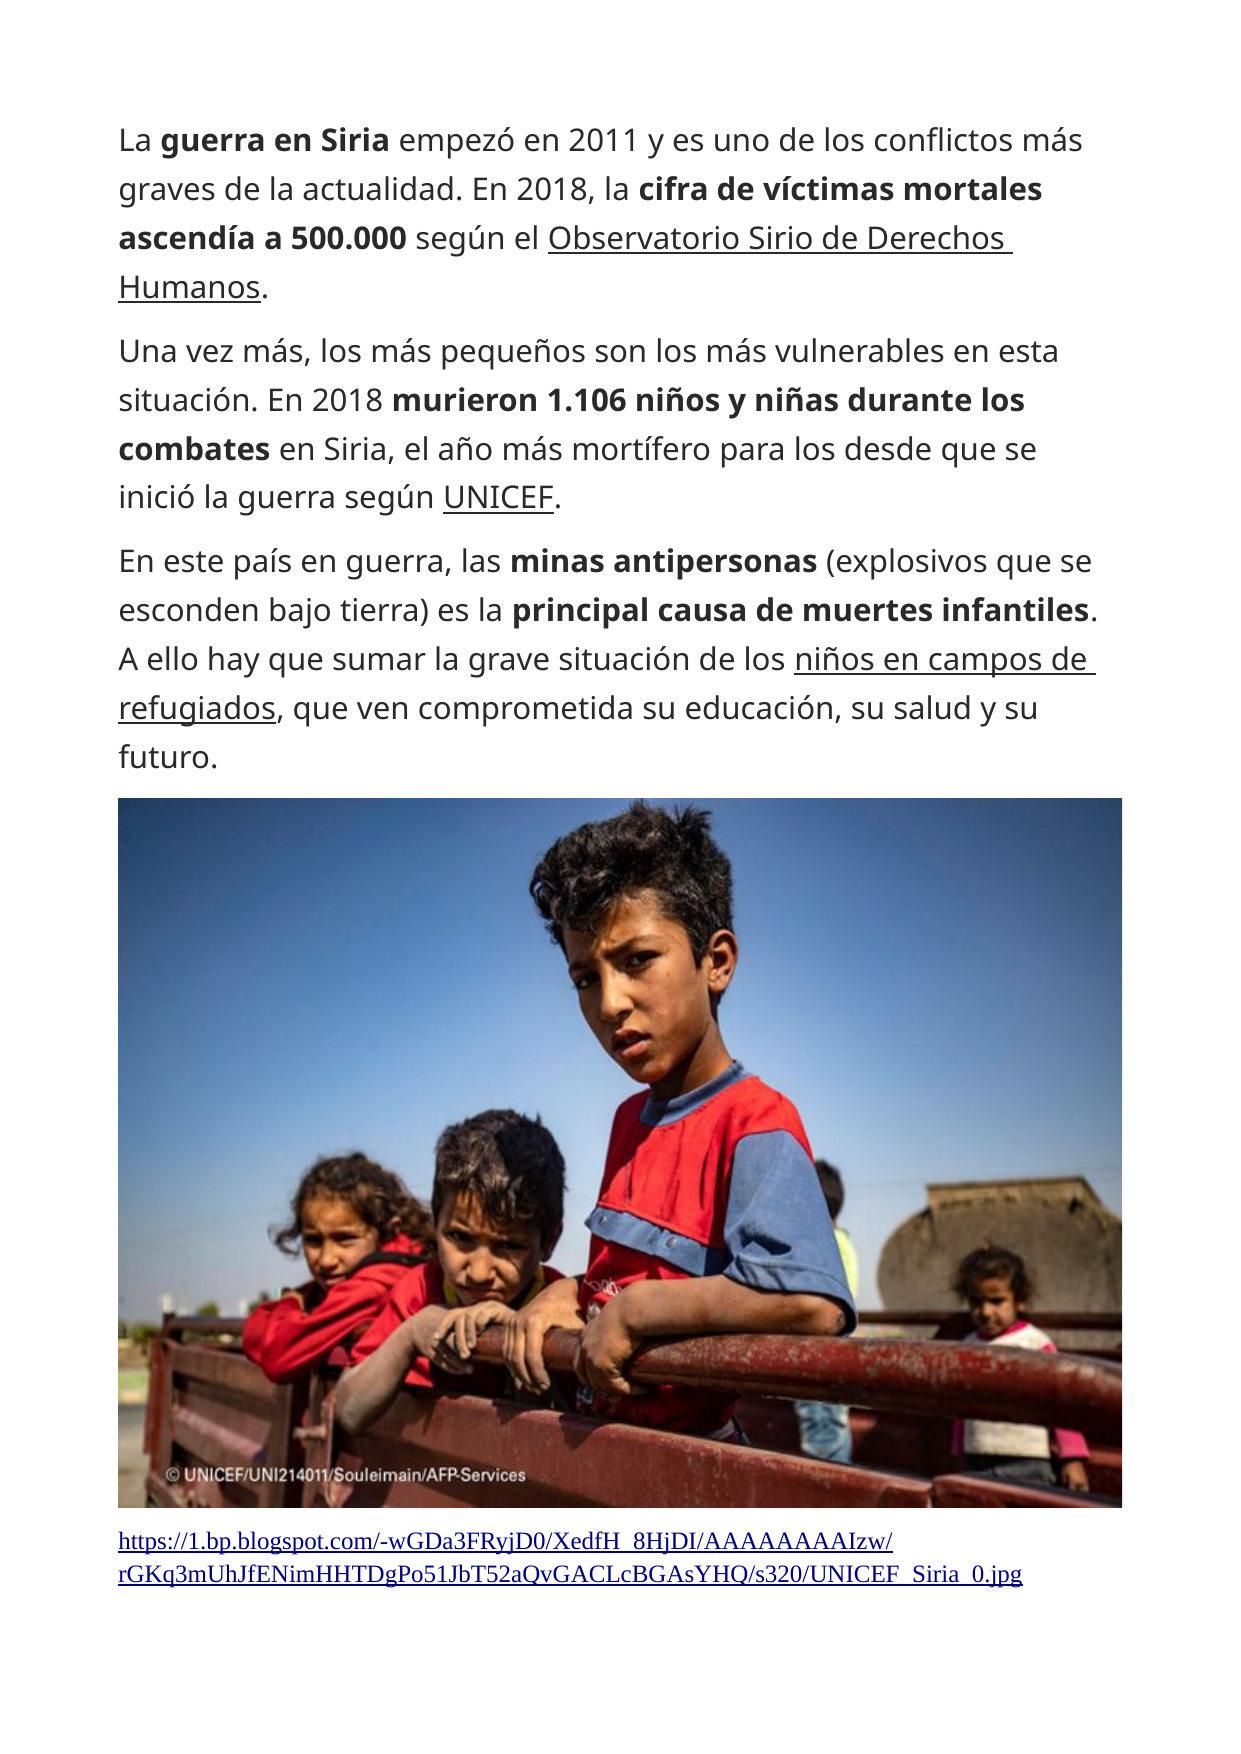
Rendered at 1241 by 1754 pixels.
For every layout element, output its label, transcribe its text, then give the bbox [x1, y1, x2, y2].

text Una vez más, los más pequeños son los más vulnerables en esta situación. En 2018 murieron 1.106 niños y niñas durante los combates en Siria, el año más mortífero para los desde que se inició la guerra según UNICEF. [118, 328, 1122, 518]
text En este país en guerra, las minas antipersonas (explosivos que se esconden bajo tierra) es la principal causa de muertes infantiles. A ello hay que sumar la grave situación de los niños en campos de refugiados, que ven comprometida su educación, su salud y su futuro. [118, 539, 1122, 777]
picture [118, 798, 1123, 1508]
text https://1.bp.blogspot.com/-wGDa3FRyjD0/XedfH_8HjDI/AAAAAAAAIzw/rGKq3mUhJfENimHHTDgPo51JbT52aQvGACLcBGAsYHQ/s320/UNICEF_Siria_0.jpg [118, 1526, 1122, 1588]
text La guerra en Siria empezó en 2011 y es uno de los conflictos más graves de la actualidad. En 2018, la cifra de víctimas mortales ascendía a 500.000 según el Observatorio Sirio de Derechos Humanos. [118, 118, 1122, 308]
